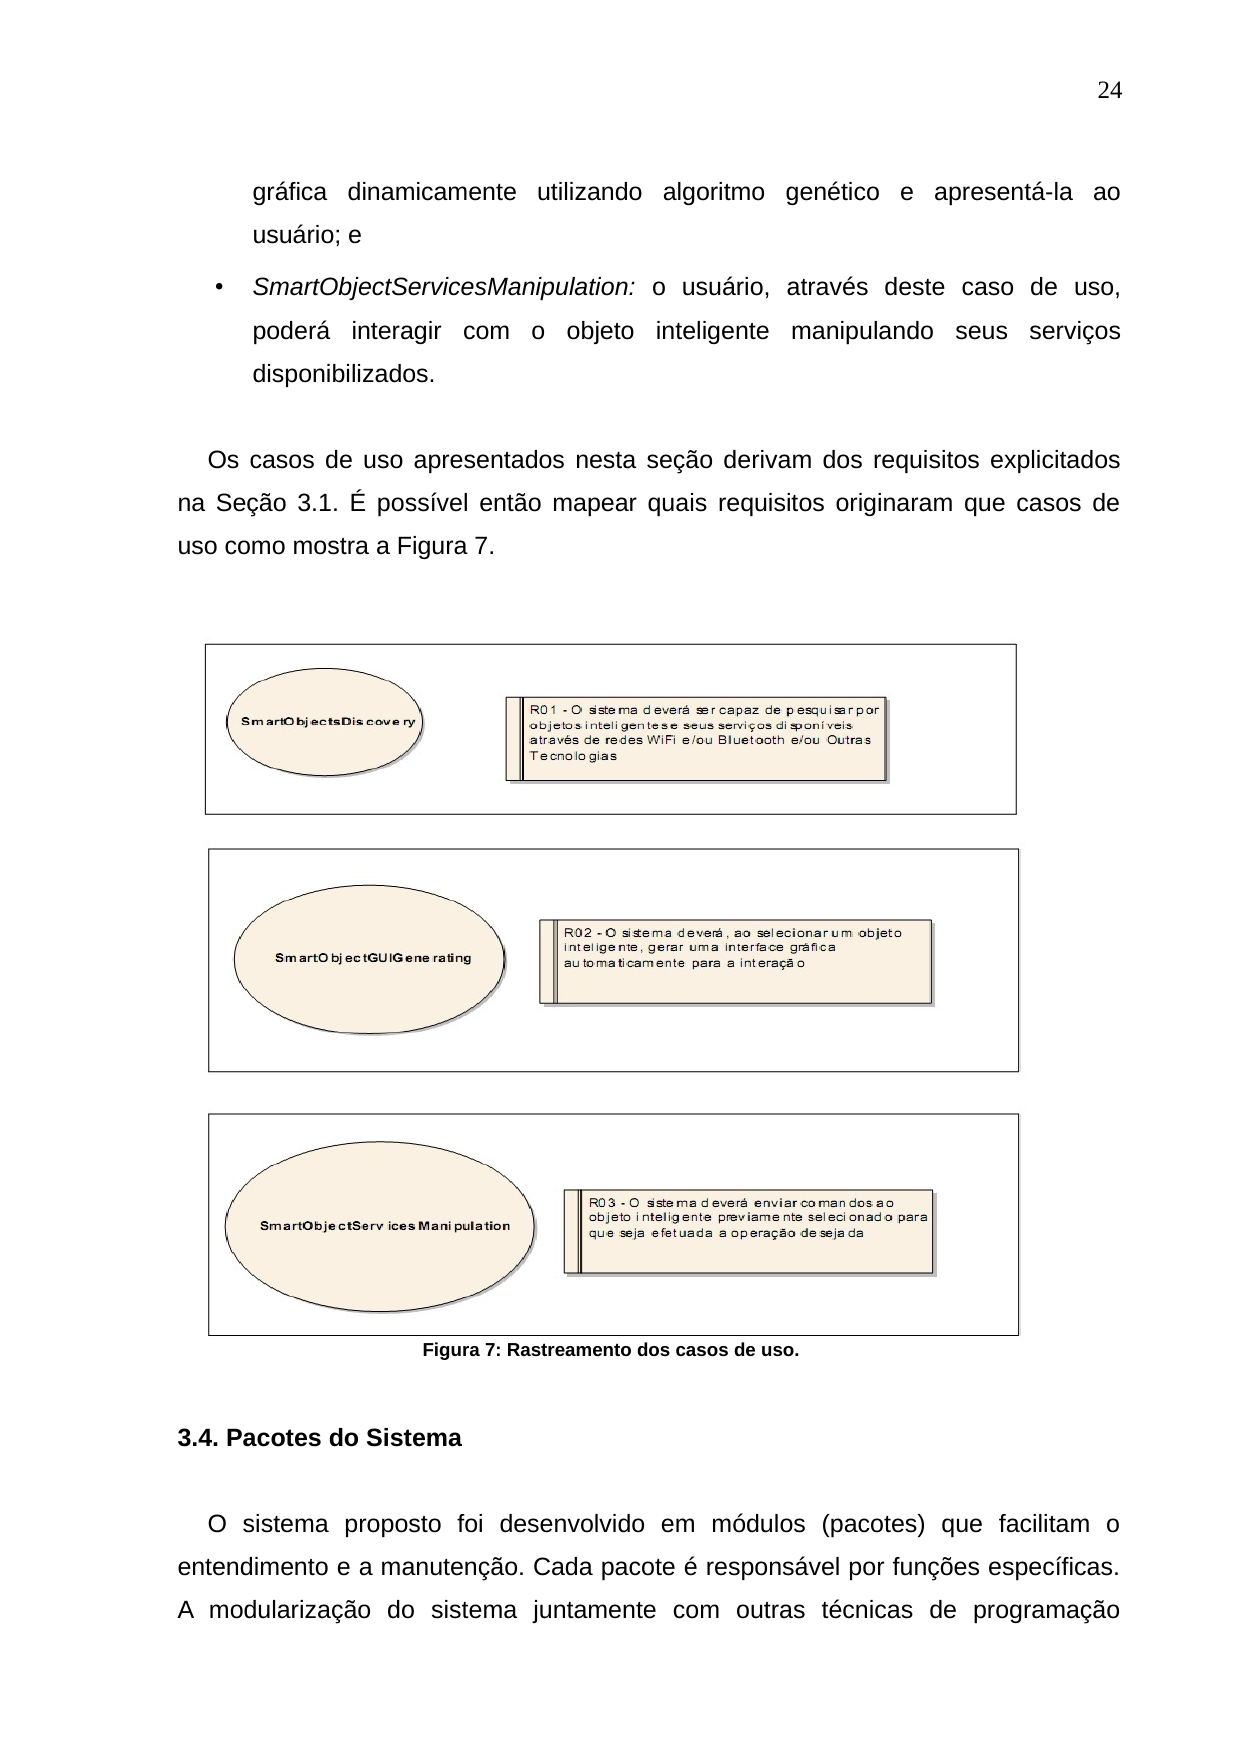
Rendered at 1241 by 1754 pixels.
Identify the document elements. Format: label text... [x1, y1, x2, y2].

text Figura 7: Rastreamento dos casos de uso. [160, 620, 1061, 1361]
picture [195, 637, 1027, 1340]
list SmartObjectServicesManipulation: o usuário, através deste caso de uso, poderá interagir com o objeto inteligente manipulando seus serviços disponibilizados. [215, 272, 1122, 387]
list Pacotes do Sistema [177, 1422, 1122, 1451]
list gráfica dinamicamente utilizando algoritmo genético e apresentá-la ao usuário; e [215, 177, 1122, 249]
text Os casos de uso apresentados nesta seção derivam dos requisitos explicitados na Seção 3.1. É possível então mapear quais requisitos originaram que casos de uso como mostra a Figura 7. [177, 445, 1122, 560]
text O sistema proposto foi desenvolvido em módulos (pacotes) que facilitam o entendimento e a manutenção. Cada pacote é responsável por funções específicas. A modularização do sistema juntamente com outras técnicas de programação [177, 1509, 1122, 1624]
